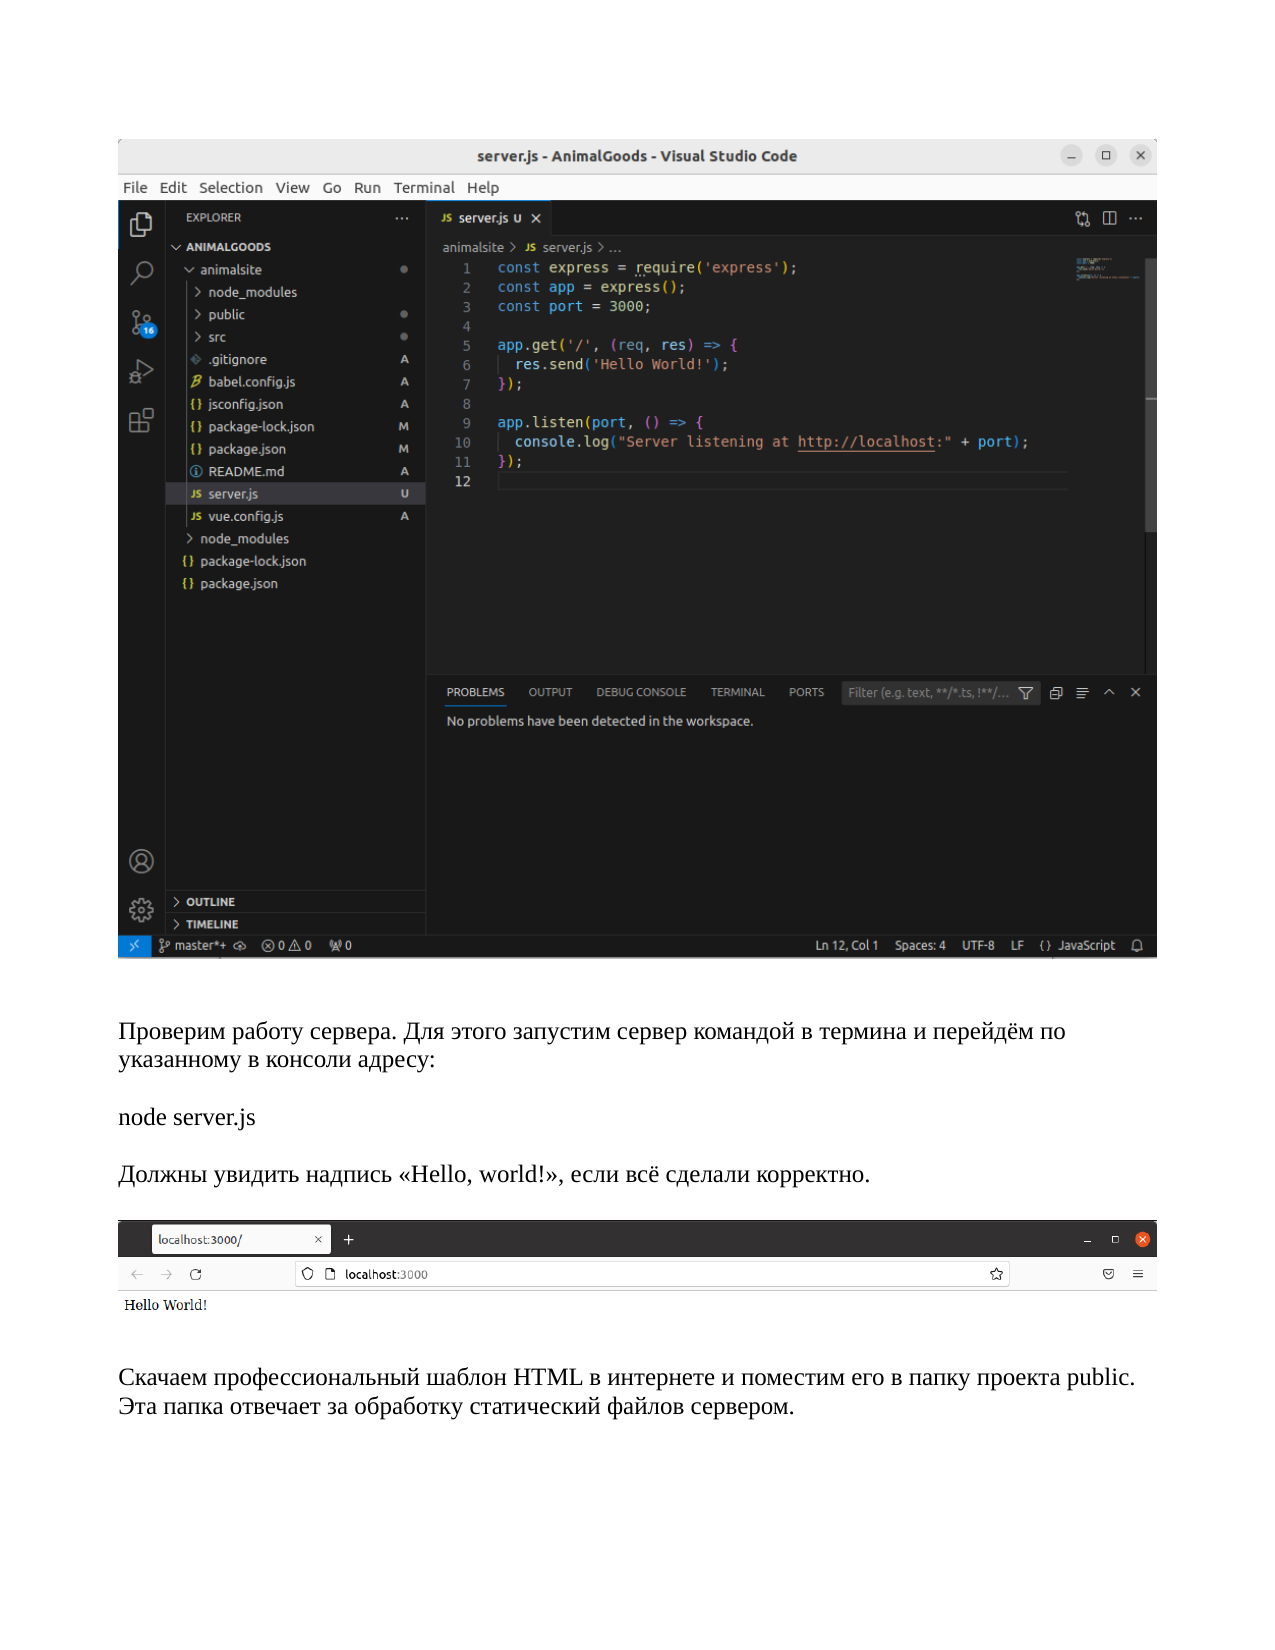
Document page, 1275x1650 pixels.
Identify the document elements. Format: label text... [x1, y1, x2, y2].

text Скачаем профессиональный шаблон HTML в интернете и поместим его в папку проекта public. Эта папка отвечает за обработку статический файлов сервером. [118, 1362, 1157, 1449]
picture [118, 139, 1157, 959]
picture [118, 1220, 1157, 1334]
text Проверим работу сервера. Для этого запустим сервер командой в термина и перейдём по указанному в консоли адресу: node server.js Должны увидить надпись «Hello, world!», если всё сделали корректно. [118, 1016, 1157, 1188]
